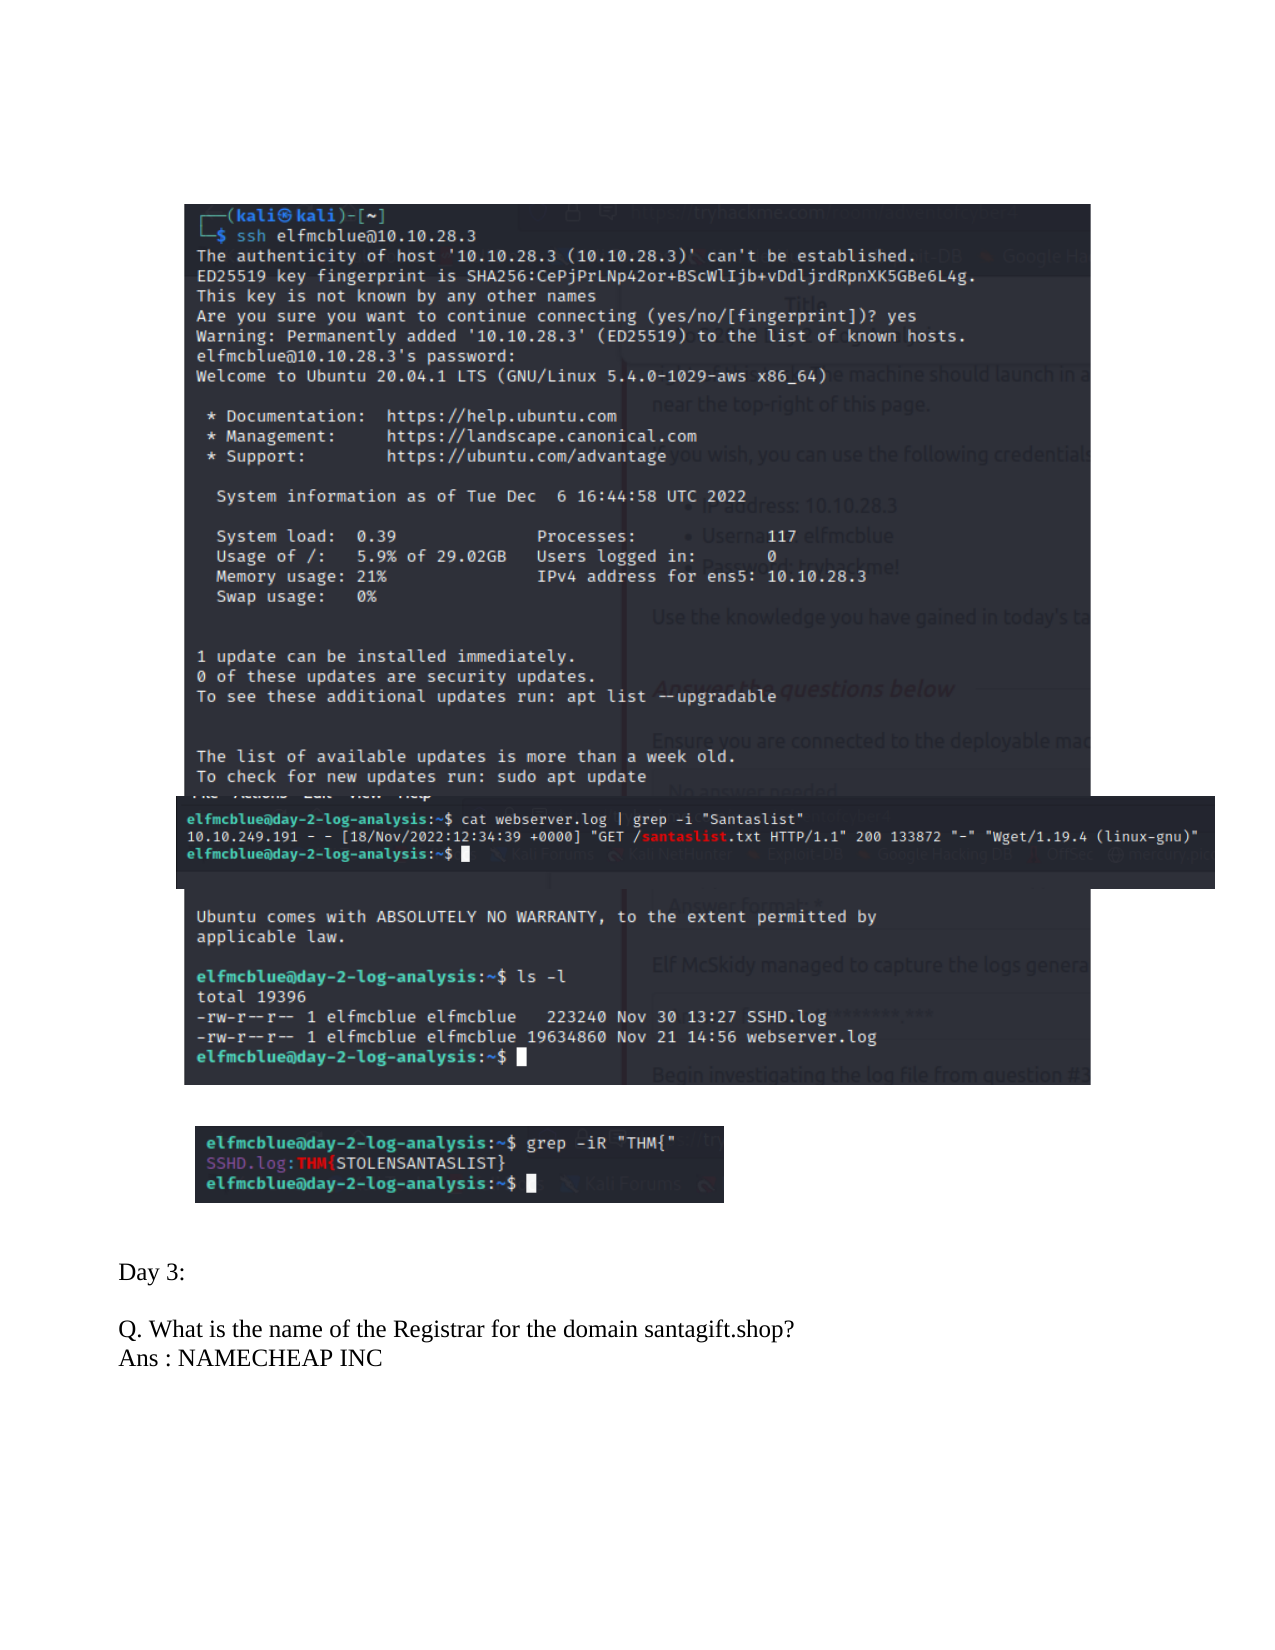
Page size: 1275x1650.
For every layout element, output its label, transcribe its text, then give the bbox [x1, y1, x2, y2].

picture [195, 1126, 724, 1203]
text Day 3: [118, 1257, 1157, 1286]
picture [176, 204, 1215, 1085]
text Ans : NAMECHEAP INC [118, 1343, 1157, 1372]
text Q. What is the name of the Registrar for the domain santagift.shop? [118, 1314, 1157, 1343]
